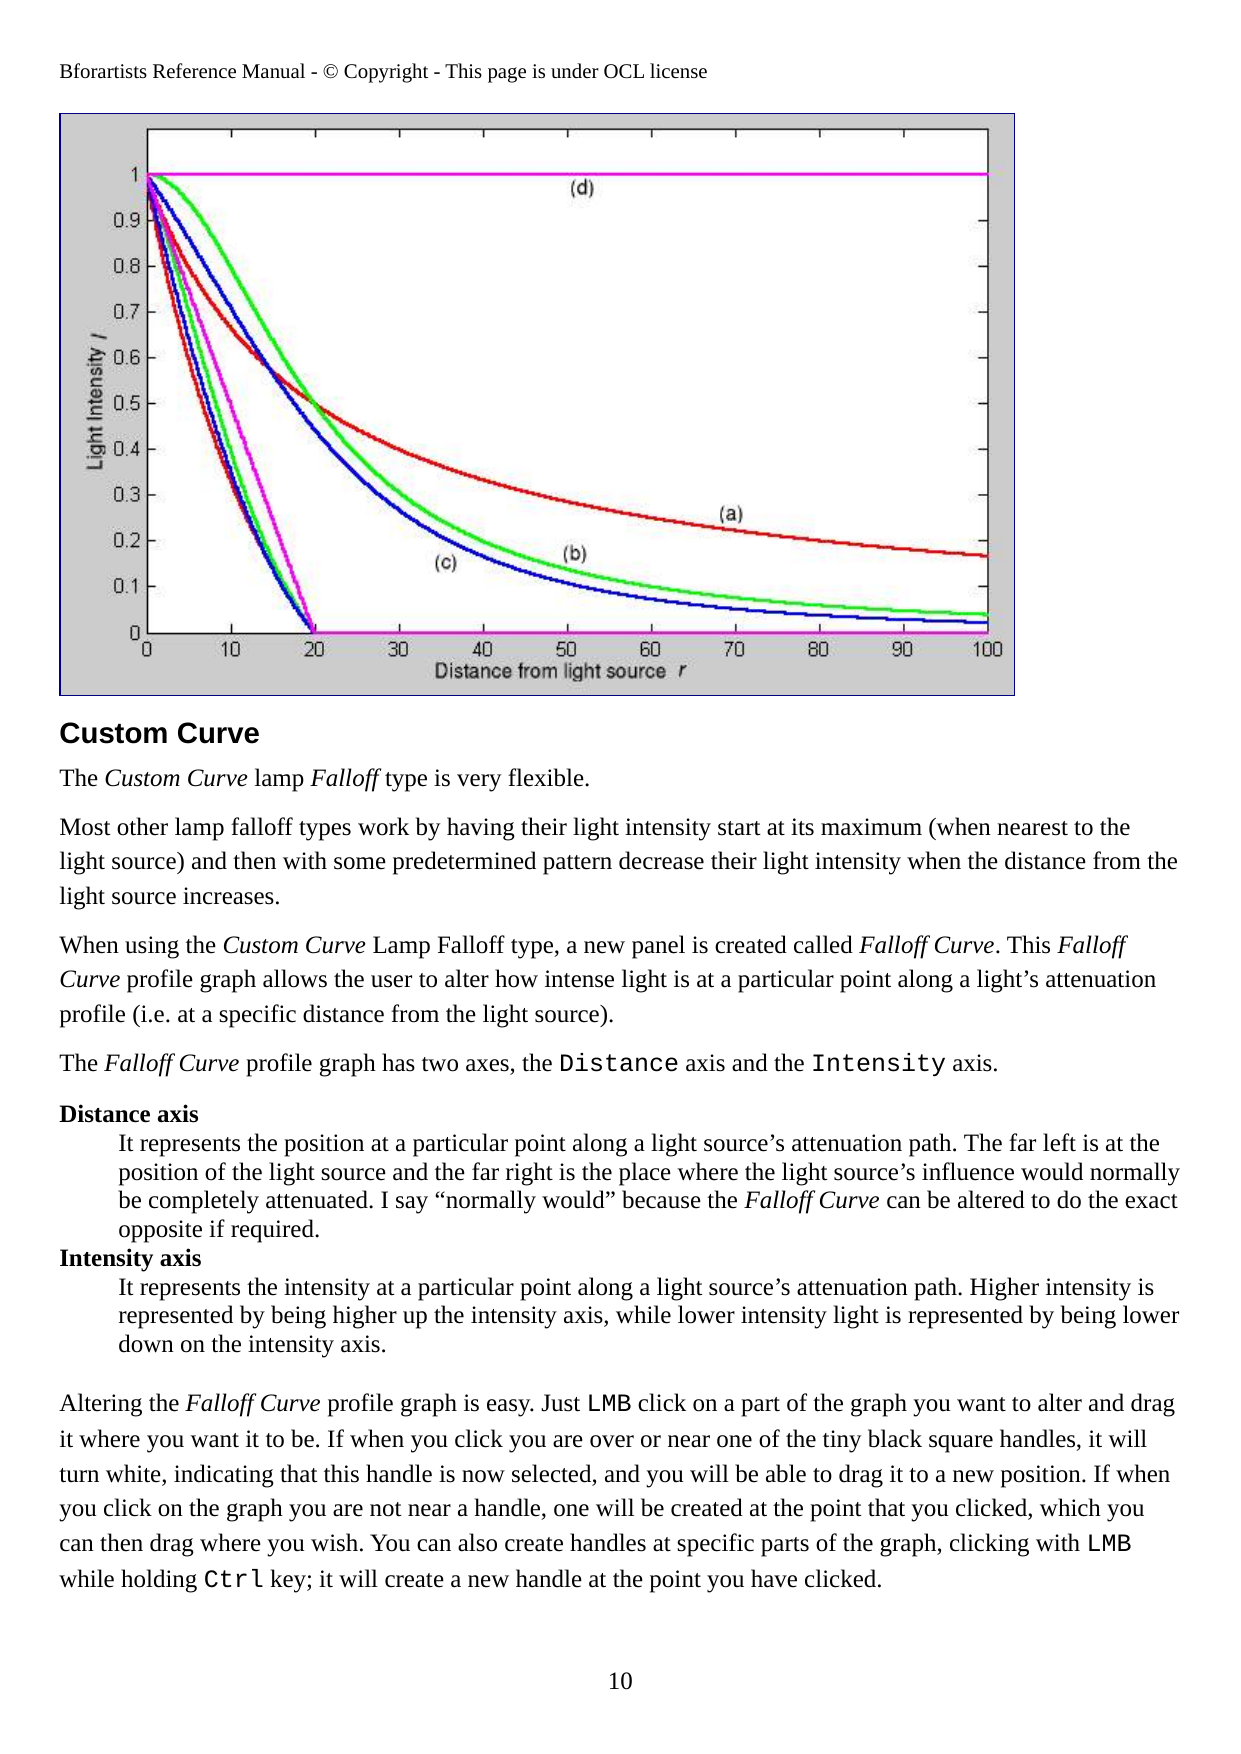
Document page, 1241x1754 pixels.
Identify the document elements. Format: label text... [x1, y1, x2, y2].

subtitle Distance axis [59, 1099, 1181, 1128]
text The Falloff Curve profile graph has two axes, the Distance axis and the Intensity axis. [59, 1048, 1181, 1079]
list It represents the position at a particular point along a light source’s attenuation path. The far left is at the position of the light source and the far right is the place where the light source’s influence would normally be completely attenuated. I say “normally would” because the Falloff Curve can be altered to do the exact opposite if required. [118, 1128, 1181, 1243]
list It represents the intensity at a particular point along a light source’s attenuation path. Higher intensity is represented by being higher up the intensity axis, while lower intensity light is represented by being lower down on the intensity axis. [118, 1272, 1181, 1358]
text Altering the Falloff Curve profile graph is easy. Just LMB click on a part of the graph you want to alter and drag it where you want it to be. If when you click you are over or near one of the tiny black square handles, it will turn white, indicating that this handle is now selected, and you will be able to drag it to a new position. If when you click on the graph you are not near a handle, one will be created at the point that you clicked, which you can then drag where you wish. You can also create handles at specific parts of the graph, clicking with LMB while holding Ctrl key; it will create a new handle at the point you have clicked. [59, 1388, 1181, 1595]
subtitle Intensity axis [59, 1243, 1181, 1272]
text Most other lamp falloff types work by having their light intensity start at its maximum (when nearest to the light source) and then with some predetermined pattern decrease their light intensity when the distance from the light source increases. [59, 812, 1181, 909]
picture [61, 114, 1014, 695]
text When using the Custom Curve Lamp Falloff type, a new panel is created called Falloff Curve. This Falloff Curve profile graph allows the user to alter how intense light is at a particular point along a light’s attenuation profile (i.e. at a specific distance from the light source). [59, 930, 1181, 1027]
text The Custom Curve lamp Falloff type is very flexible. [59, 763, 1181, 791]
subtitle Custom Curve [59, 716, 1181, 750]
